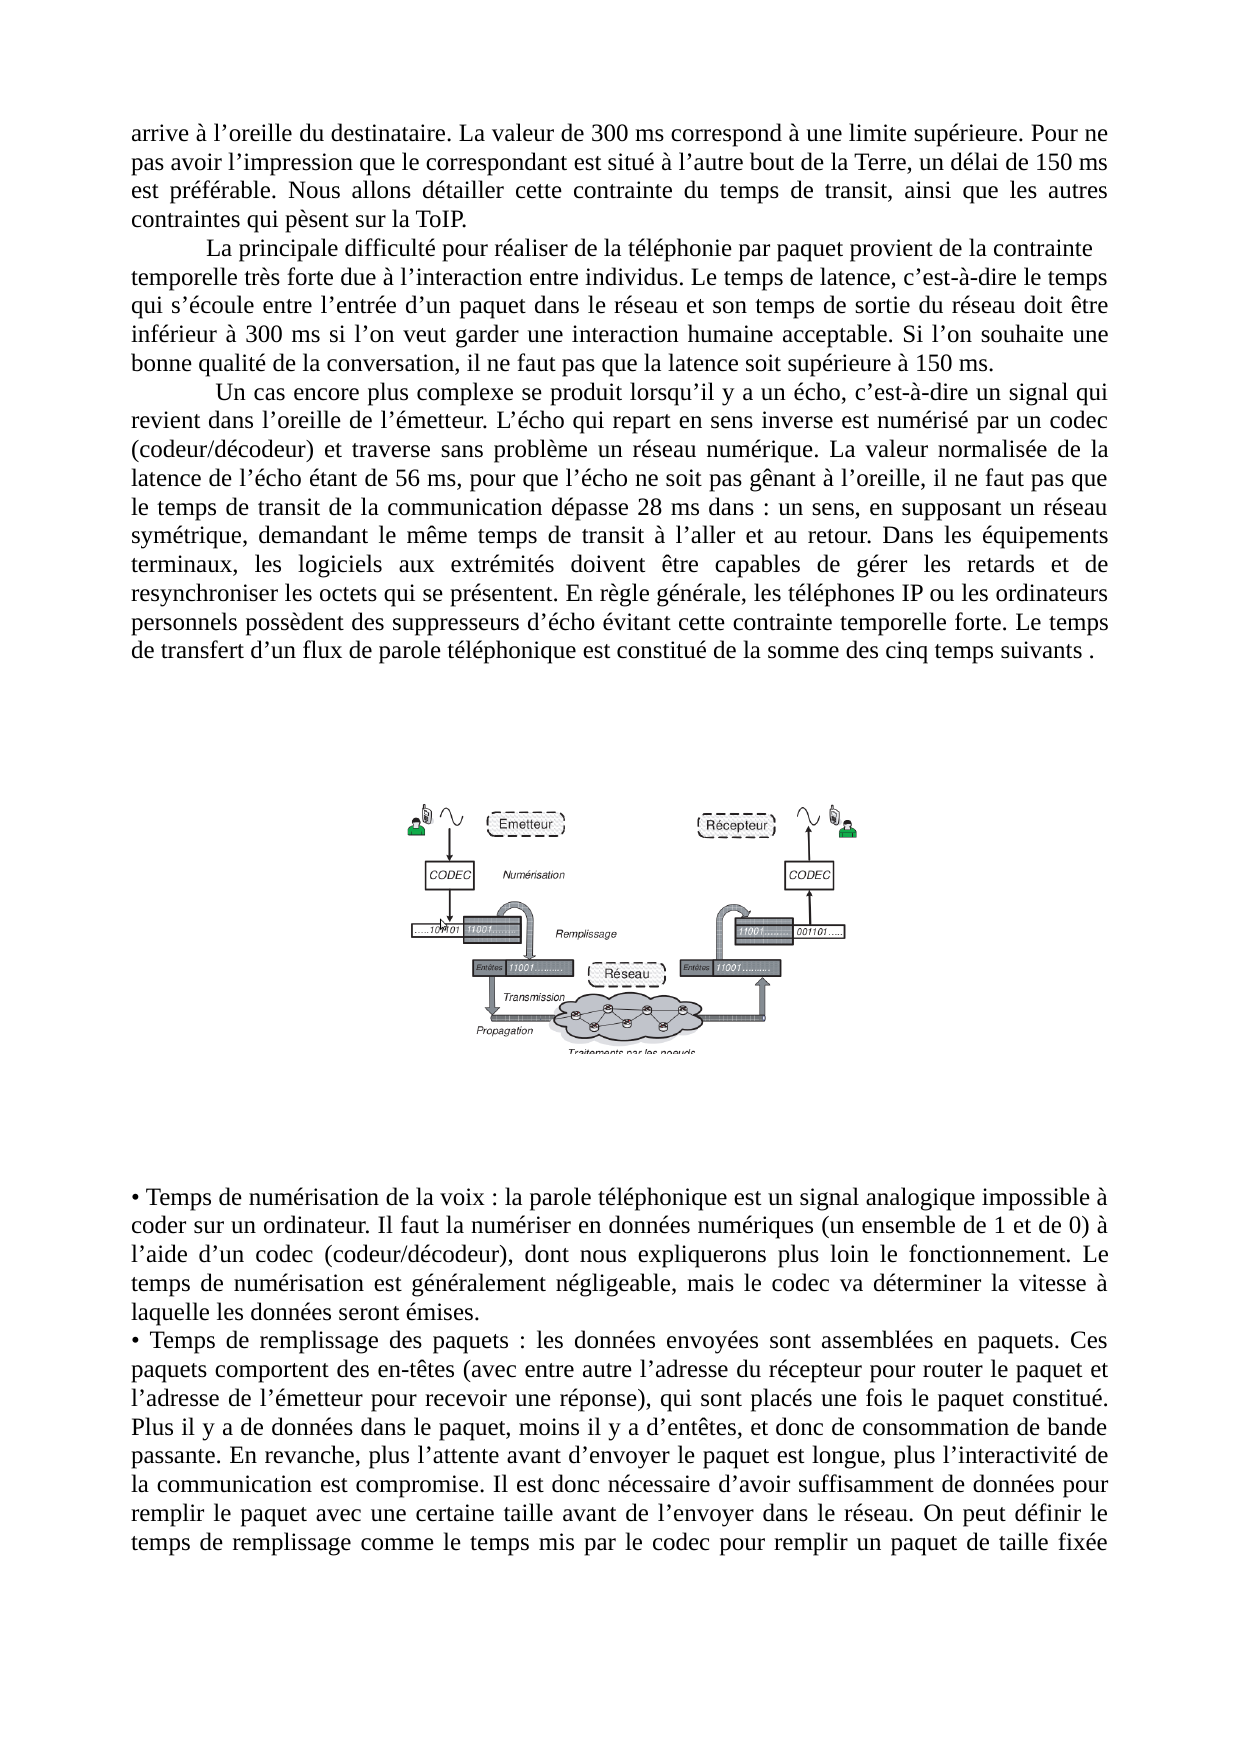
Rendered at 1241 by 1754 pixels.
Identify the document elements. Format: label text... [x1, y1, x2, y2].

picture [593, 779, 864, 1054]
text • Temps de numérisation de la voix : la parole téléphonique est un signal analogique impossible à coder sur un ordinateur. Il faut la numériser en données numériques (un ensemble de 1 et de 0) à l’aide d’un codec (codeur/décodeur), dont nous expliquerons plus loin le fonctionnement. Le temps de numérisation est généralement négligeable, mais le codec va déterminer la vitesse à laquelle les données seront émises. [131, 1182, 1109, 1326]
text La principale difficulté pour réaliser de la téléphonie par paquet provient de la contrainte [131, 233, 1109, 262]
text arrive à l’oreille du destinataire. La valeur de 300 ms correspond à une limite supérieure. Pour ne pas avoir l’impression que le correspondant est situé à l’autre bout de la Terre, un délai de 150 ms est préférable. Nous allons détailler cette contrainte du temps de transit, ainsi que les autres contraintes qui pèsent sur la ToIP. [131, 118, 1109, 233]
text • Temps de remplissage des paquets : les données envoyées sont assemblées en paquets. Ces paquets comportent des en-têtes (avec entre autre l’adresse du récepteur pour router le paquet et l’adresse de l’émetteur pour recevoir une réponse), qui sont placés une fois le paquet constitué. Plus il y a de données dans le paquet, moins il y a d’entêtes, et donc de consommation de bande passante. En revanche, plus l’attente avant d’envoyer le paquet est longue, plus l’interactivité de la communication est compromise. Il est donc nécessaire d’avoir suffisamment de données pour remplir le paquet avec une certaine taille avant de l’envoyer dans le réseau. On peut définir le temps de remplissage comme le temps mis par le codec pour remplir un paquet de taille fixée [131, 1326, 1109, 1556]
text temporelle très forte due à l’interaction entre individus. Le temps de latence, c’est-à-dire le temps qui s’écoule entre l’entrée d’un paquet dans le réseau et son temps de sortie du réseau doit être inférieur à 300 ms si l’on veut garder une interaction humaine acceptable. Si l’on souhaite une bonne qualité de la conversation, il ne faut pas que la latence soit supérieure à 150 ms. [131, 262, 1109, 377]
text Un cas encore plus complexe se produit lorsqu’il y a un écho, c’est-à-dire un signal qui revient dans l’oreille de l’émetteur. L’écho qui repart en sens inverse est numérisé par un codec (codeur/décodeur) et traverse sans problème un réseau numérique. La valeur normalisée de la latence de l’écho étant de 56 ms, pour que l’écho ne soit pas gênant à l’oreille, il ne faut pas que le temps de transit de la communication dépasse 28 ms dans : un sens, en supposant un réseau symétrique, demandant le même temps de transit à l’aller et au retour. Dans les équipements terminaux, les logiciels aux extrémités doivent être capables de gérer les retards et de resynchroniser les octets qui se présentent. En règle générale, les téléphones IP ou les ordinateurs personnels possèdent des suppresseurs d’écho évitant cette contrainte temporelle forte. Le temps de transfert d’un flux de parole téléphonique est constitué de la somme des cinq temps suivants . [131, 377, 1109, 664]
